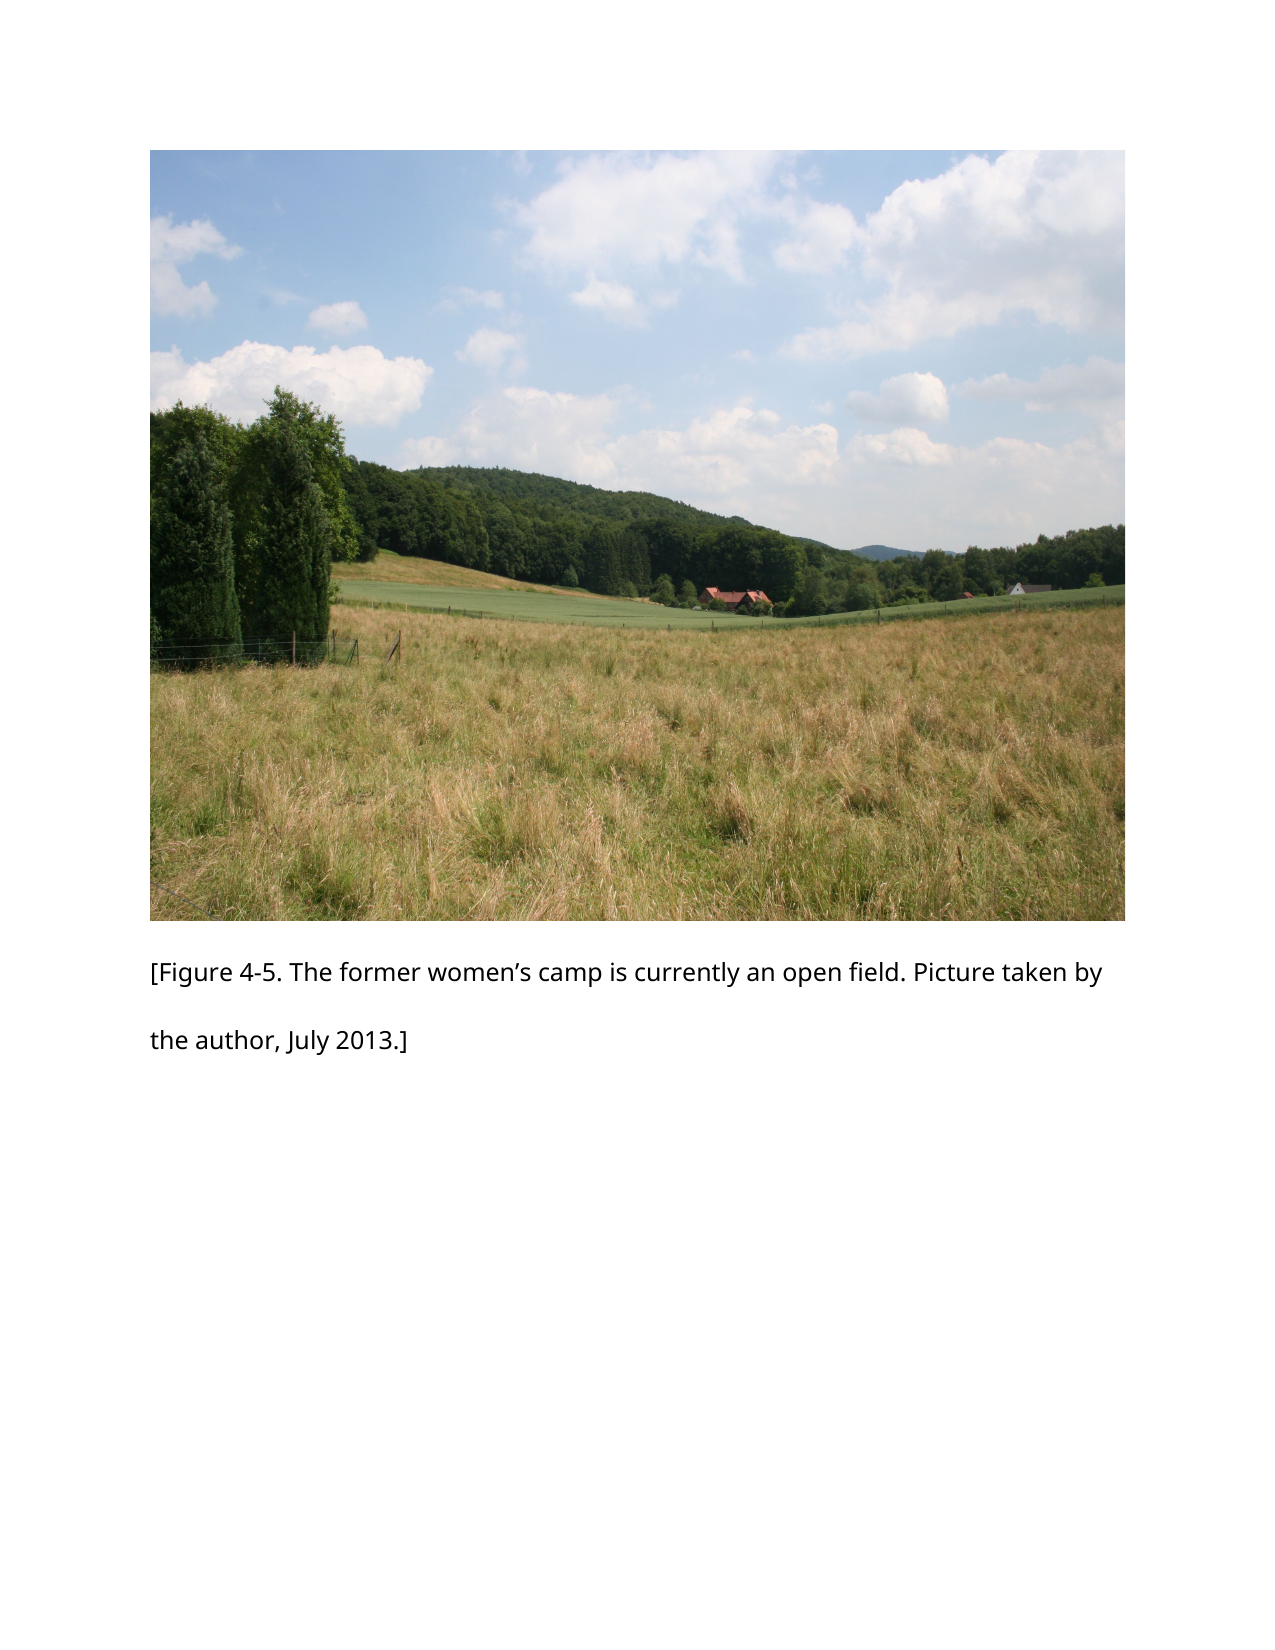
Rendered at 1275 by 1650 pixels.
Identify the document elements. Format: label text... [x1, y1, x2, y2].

text [Figure 4-5. The former women’s camp is currently an open field. Picture taken by the author, July 2013.] [150, 955, 1125, 1057]
picture [150, 150, 1125, 921]
